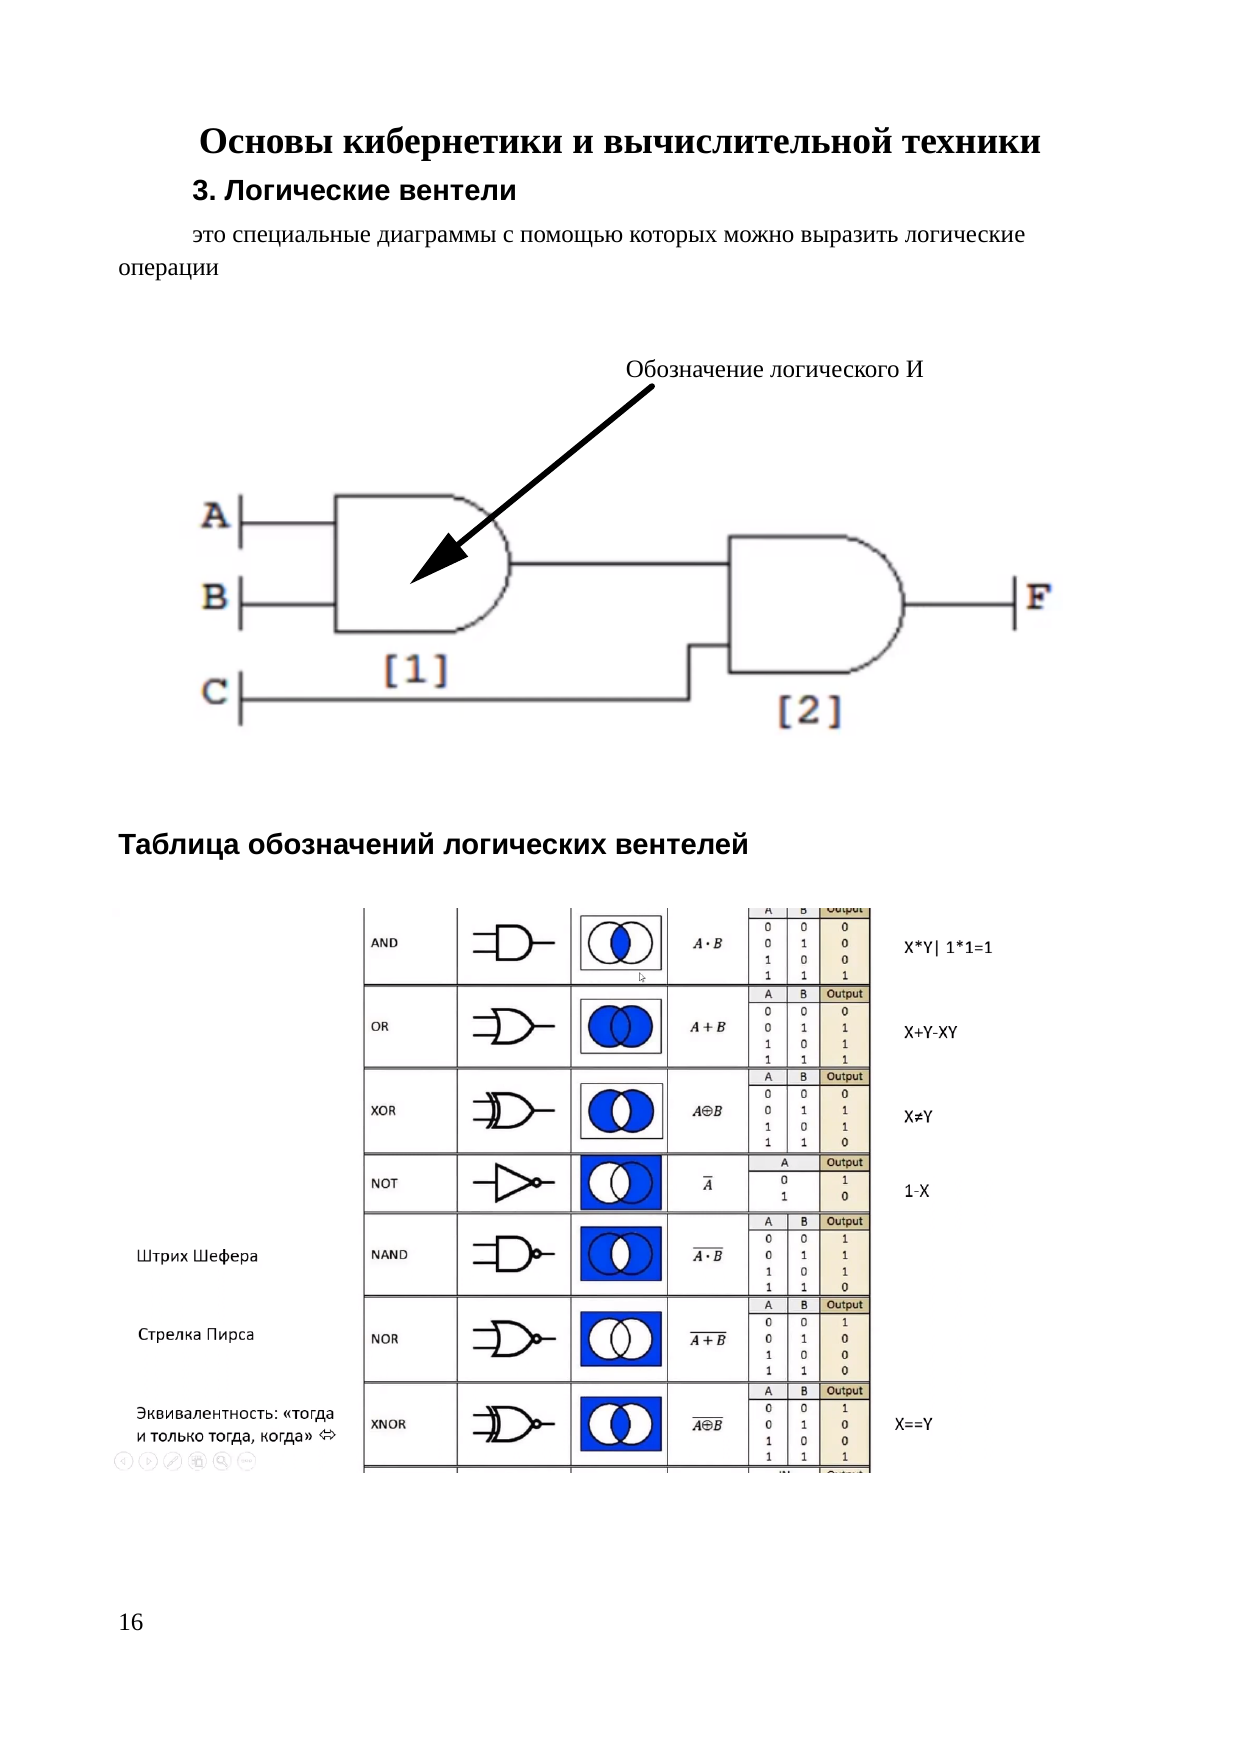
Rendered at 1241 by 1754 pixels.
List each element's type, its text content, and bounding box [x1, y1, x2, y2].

picture [177, 459, 1064, 761]
text это специальные диаграммы с помощью которых можно выразить логические операции [118, 219, 1122, 281]
subtitle 3. Логические вентели [118, 173, 1122, 207]
subtitle Таблица обозначений логических вентелей [118, 827, 1122, 861]
picture [111, 908, 1116, 1473]
